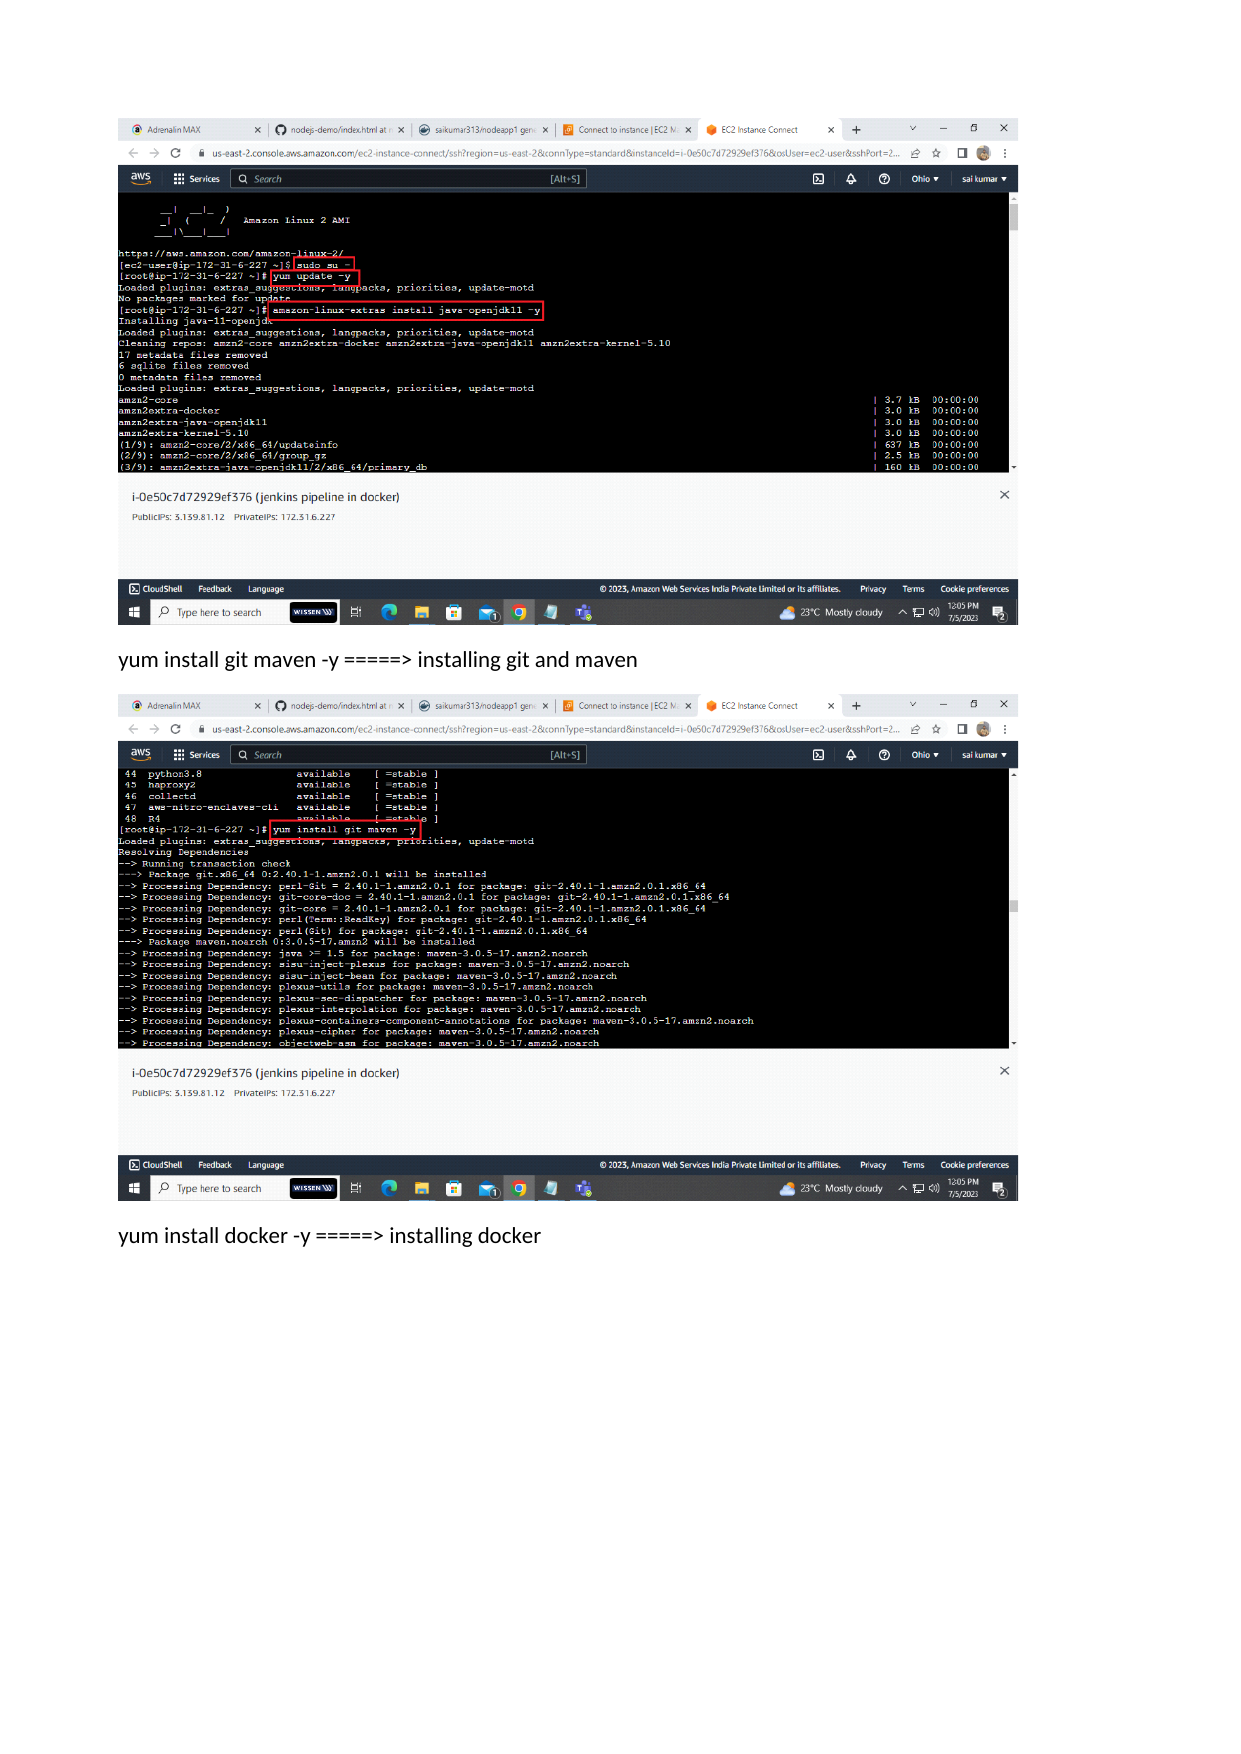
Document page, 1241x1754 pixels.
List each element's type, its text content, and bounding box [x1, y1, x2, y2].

text yum install git maven -y =====> installing git and maven [118, 645, 1122, 673]
text yum install docker -y =====> installing docker [118, 1221, 1122, 1249]
